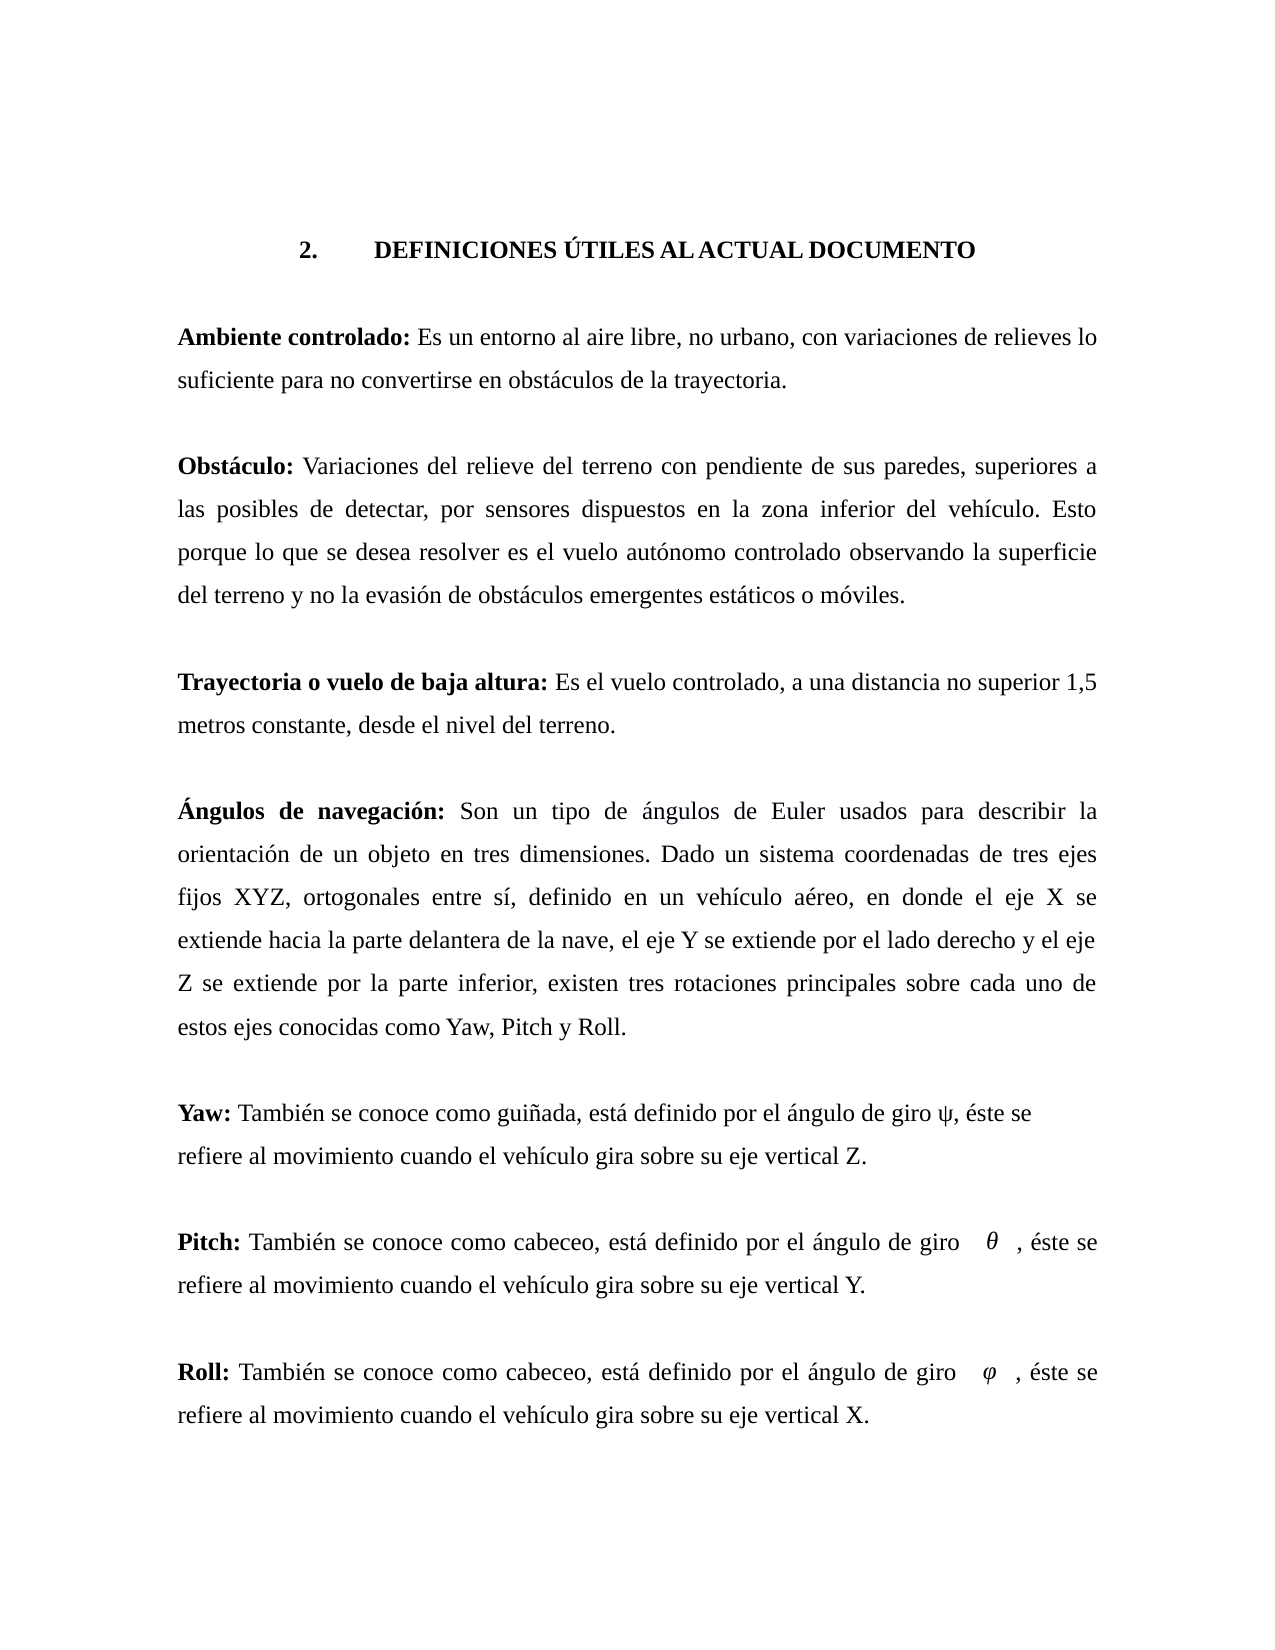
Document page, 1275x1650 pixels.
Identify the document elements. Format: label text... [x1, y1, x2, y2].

text Trayectoria o vuelo de baja altura: Es el vuelo controlado, a una distancia no superior 1,5 metros constante, desde el nivel del terreno. [177, 667, 1098, 738]
text Ángulos de navegación: Son un tipo de ángulos de Euler usados para describir la orientación de un objeto en tres dimensiones. Dado un sistema coordenadas de tres ejes fijos XYZ, ortogonales entre sí, definido en un vehículo aéreo, en donde el eje X se extiende hacia la parte delantera de la nave, el eje Y se extiende por el lado derecho y el eje Z se extiende por la parte inferior, existen tres rotaciones principales sobre cada uno de estos ejes conocidas como Yaw, Pitch y Roll. [177, 796, 1098, 1040]
text Pitch: También se conoce como cabeceo, está definido por el ángulo de giro , éste se refiere al movimiento cuando el vehículo gira sobre su eje vertical Y. [177, 1227, 1098, 1299]
text Roll: También se conoce como cabeceo, está definido por el ángulo de giro , éste se refiere al movimiento cuando el vehículo gira sobre su eje vertical X. [177, 1357, 1098, 1428]
subtitle DEFINICIONES ÚTILES AL ACTUAL DOCUMENTO [177, 235, 1098, 264]
text Obstáculo: Variaciones del relieve del terreno con pendiente de sus paredes, superiores a las posibles de detectar, por sensores dispuestos en la zona inferior del vehículo. Esto porque lo que se desea resolver es el vuelo autónomo controlado observando la superficie del terreno y no la evasión de obstáculos emergentes estáticos o móviles. [177, 451, 1098, 609]
text Yaw: También se conoce como guiñada, está definido por el ángulo de giro ψ, éste se refiere al movimiento cuando el vehículo gira sobre su eje vertical Z. [177, 1098, 1098, 1170]
text Ambiente controlado: Es un entorno al aire libre, no urbano, con variaciones de relieves lo suficiente para no convertirse en obstáculos de la trayectoria. [177, 322, 1098, 393]
